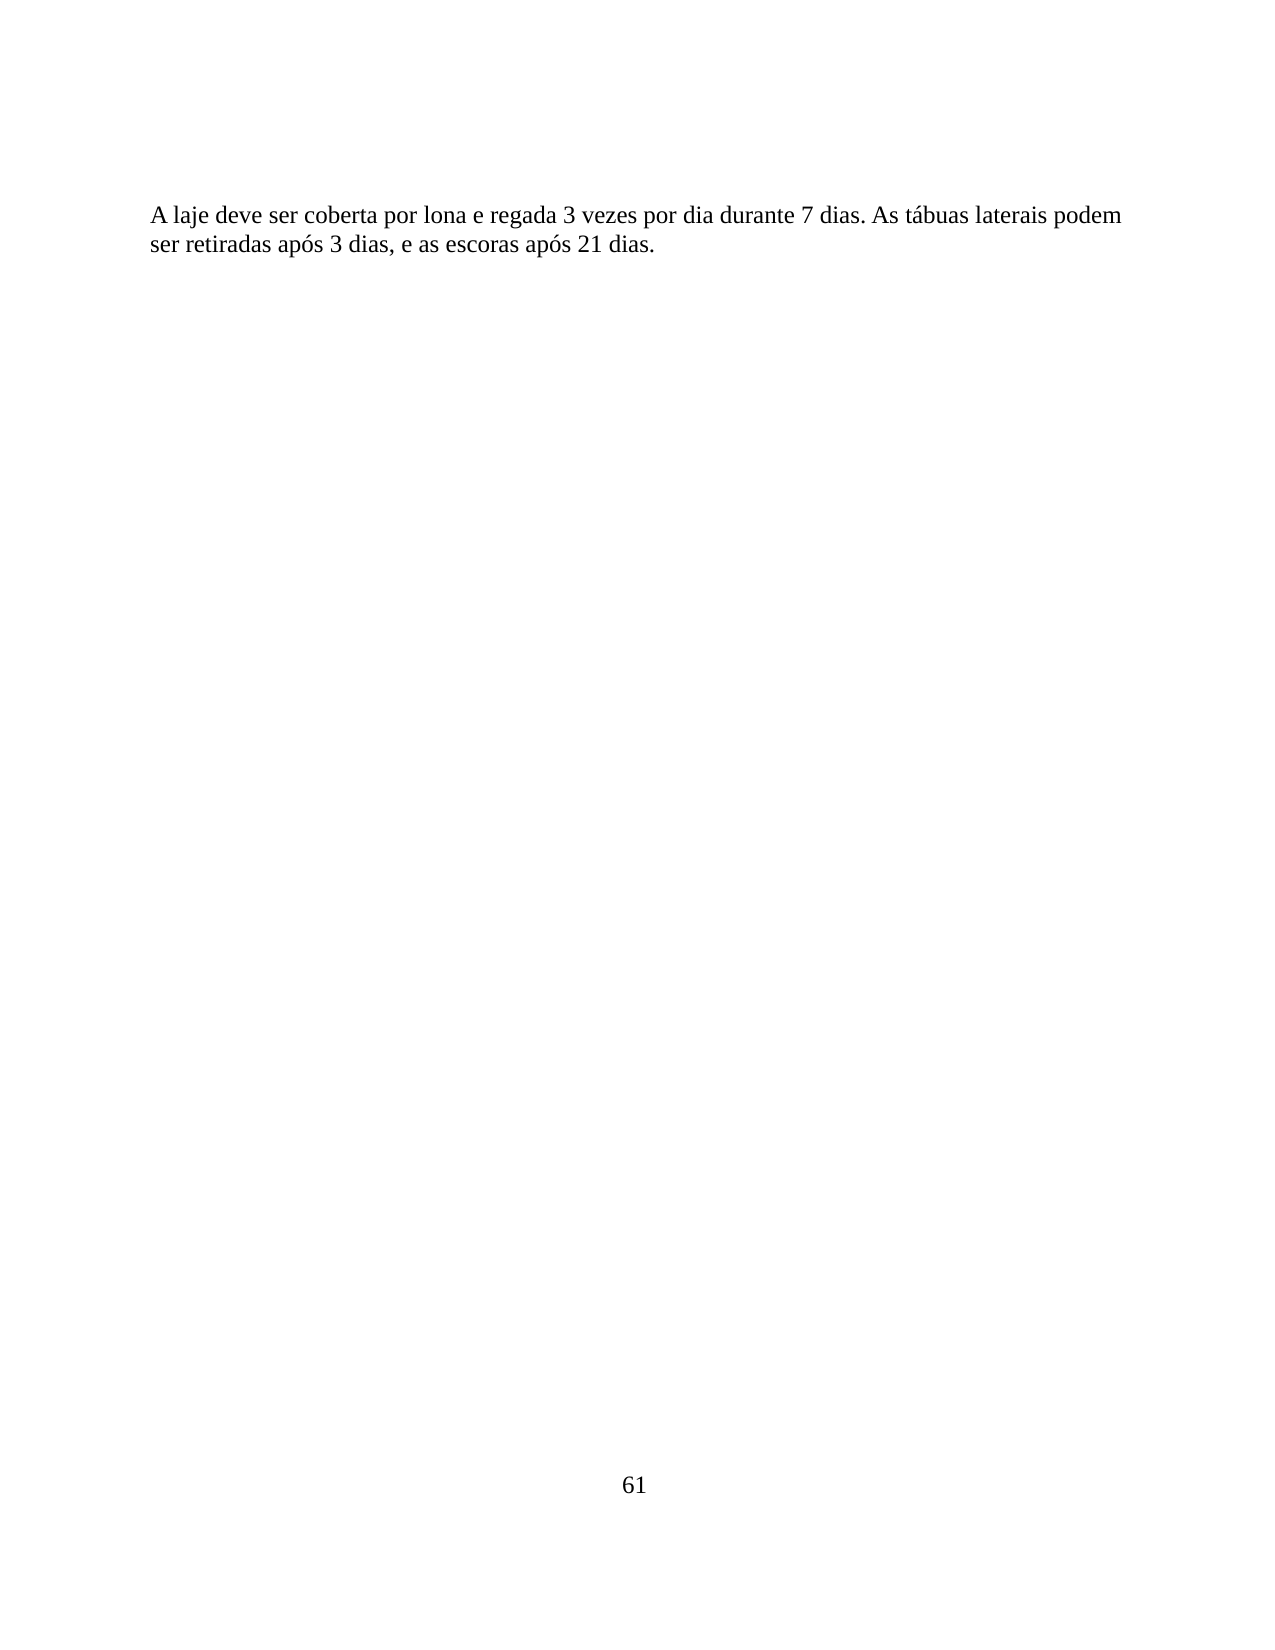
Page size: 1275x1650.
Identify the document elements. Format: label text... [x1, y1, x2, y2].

text A laje deve ser coberta por lona e regada 3 vezes por dia durante 7 dias. As tábuas laterais podem ser retiradas após 3 dias, e as escoras após 21 dias. [150, 200, 1125, 258]
